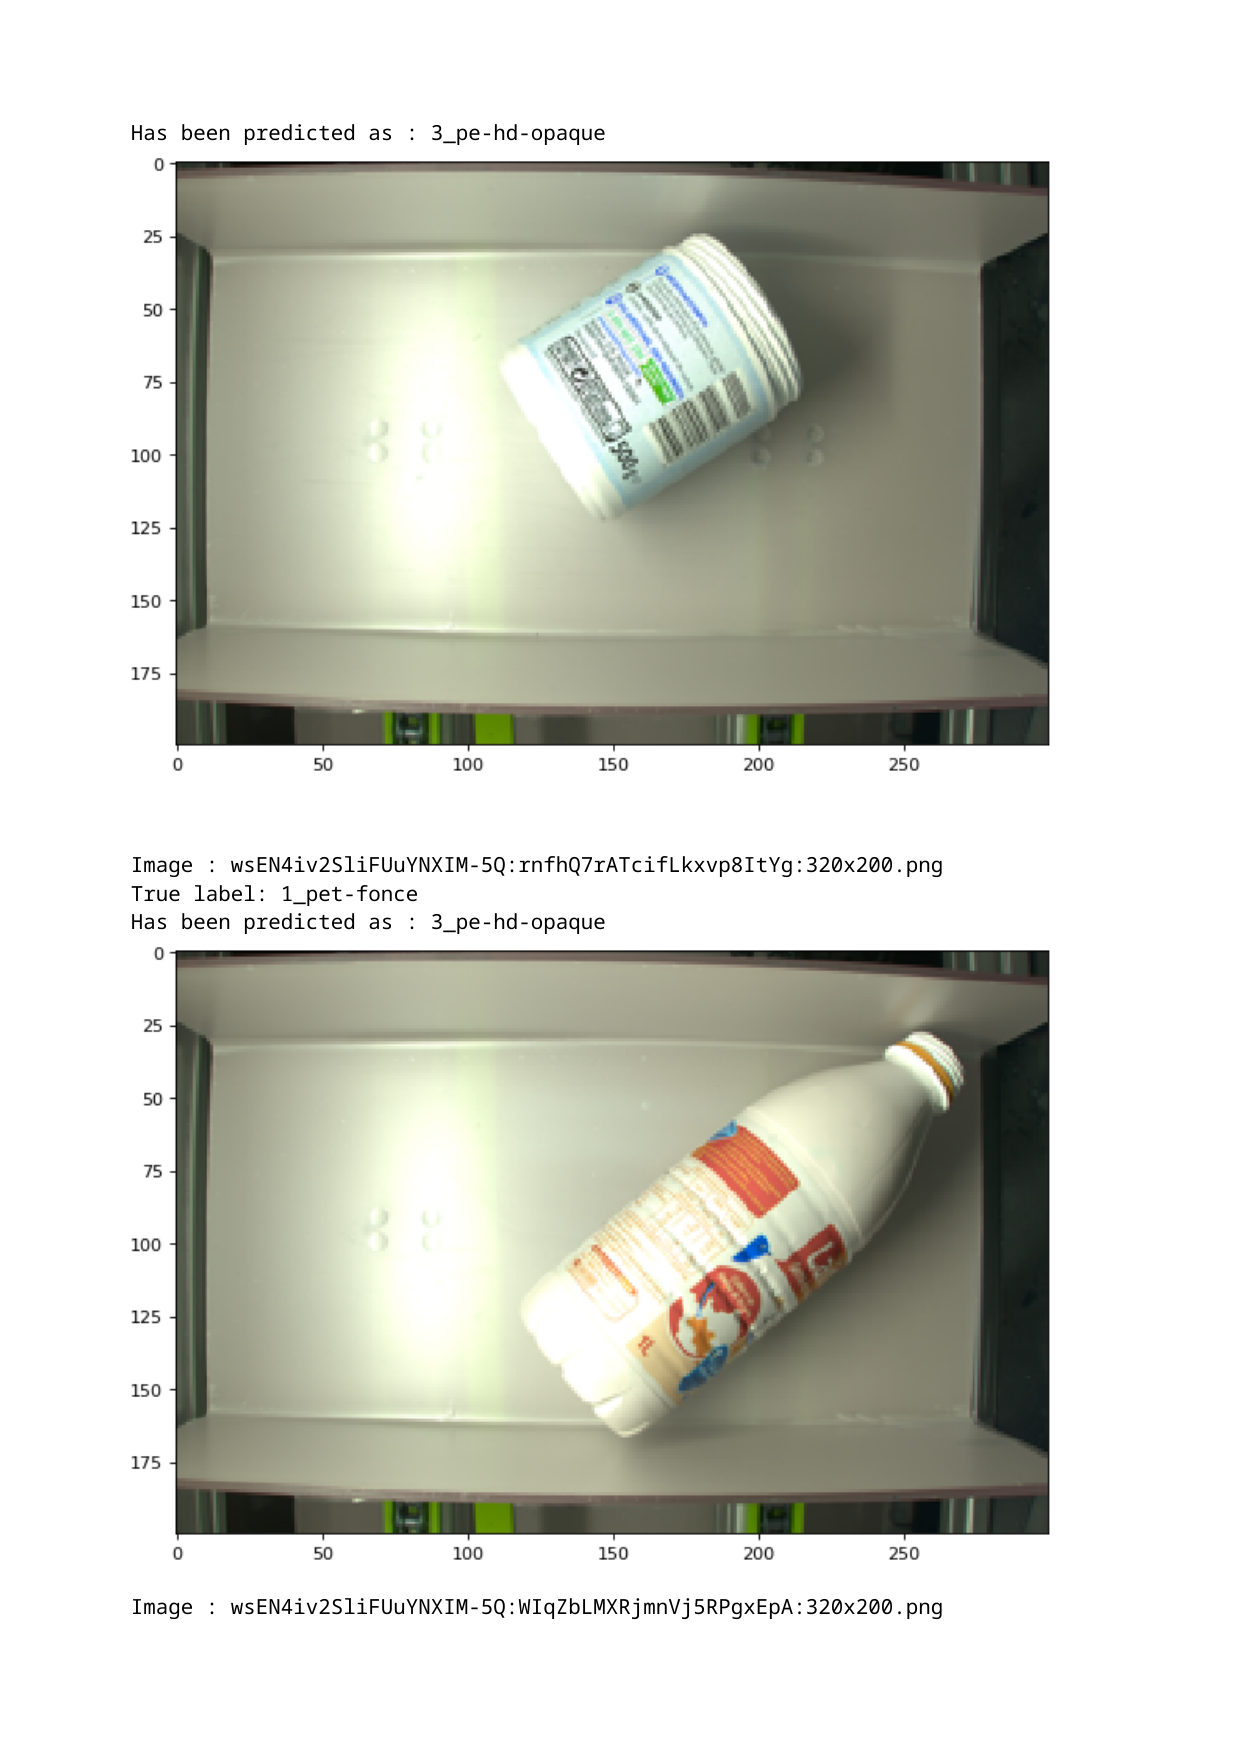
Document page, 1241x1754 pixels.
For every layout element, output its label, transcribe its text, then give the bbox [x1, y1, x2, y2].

text True label: 1_pet-fonce [118, 879, 1122, 907]
picture [118, 146, 1059, 785]
text Image : wsEN4iv2SliFUuYNXIM-5Q:rnfhQ7rATcifLkxvp8ItYg:320x200.png [118, 850, 1122, 879]
text Has been predicted as : 3_pe-hd-opaque [118, 118, 1122, 147]
text Has been predicted as : 3_pe-hd-opaque [118, 907, 1122, 936]
picture [118, 936, 1059, 1574]
text Image : wsEN4iv2SliFUuYNXIM-5Q:WIqZbLMXRjmnVj5RPgxEpA:320x200.png [118, 1592, 1122, 1621]
